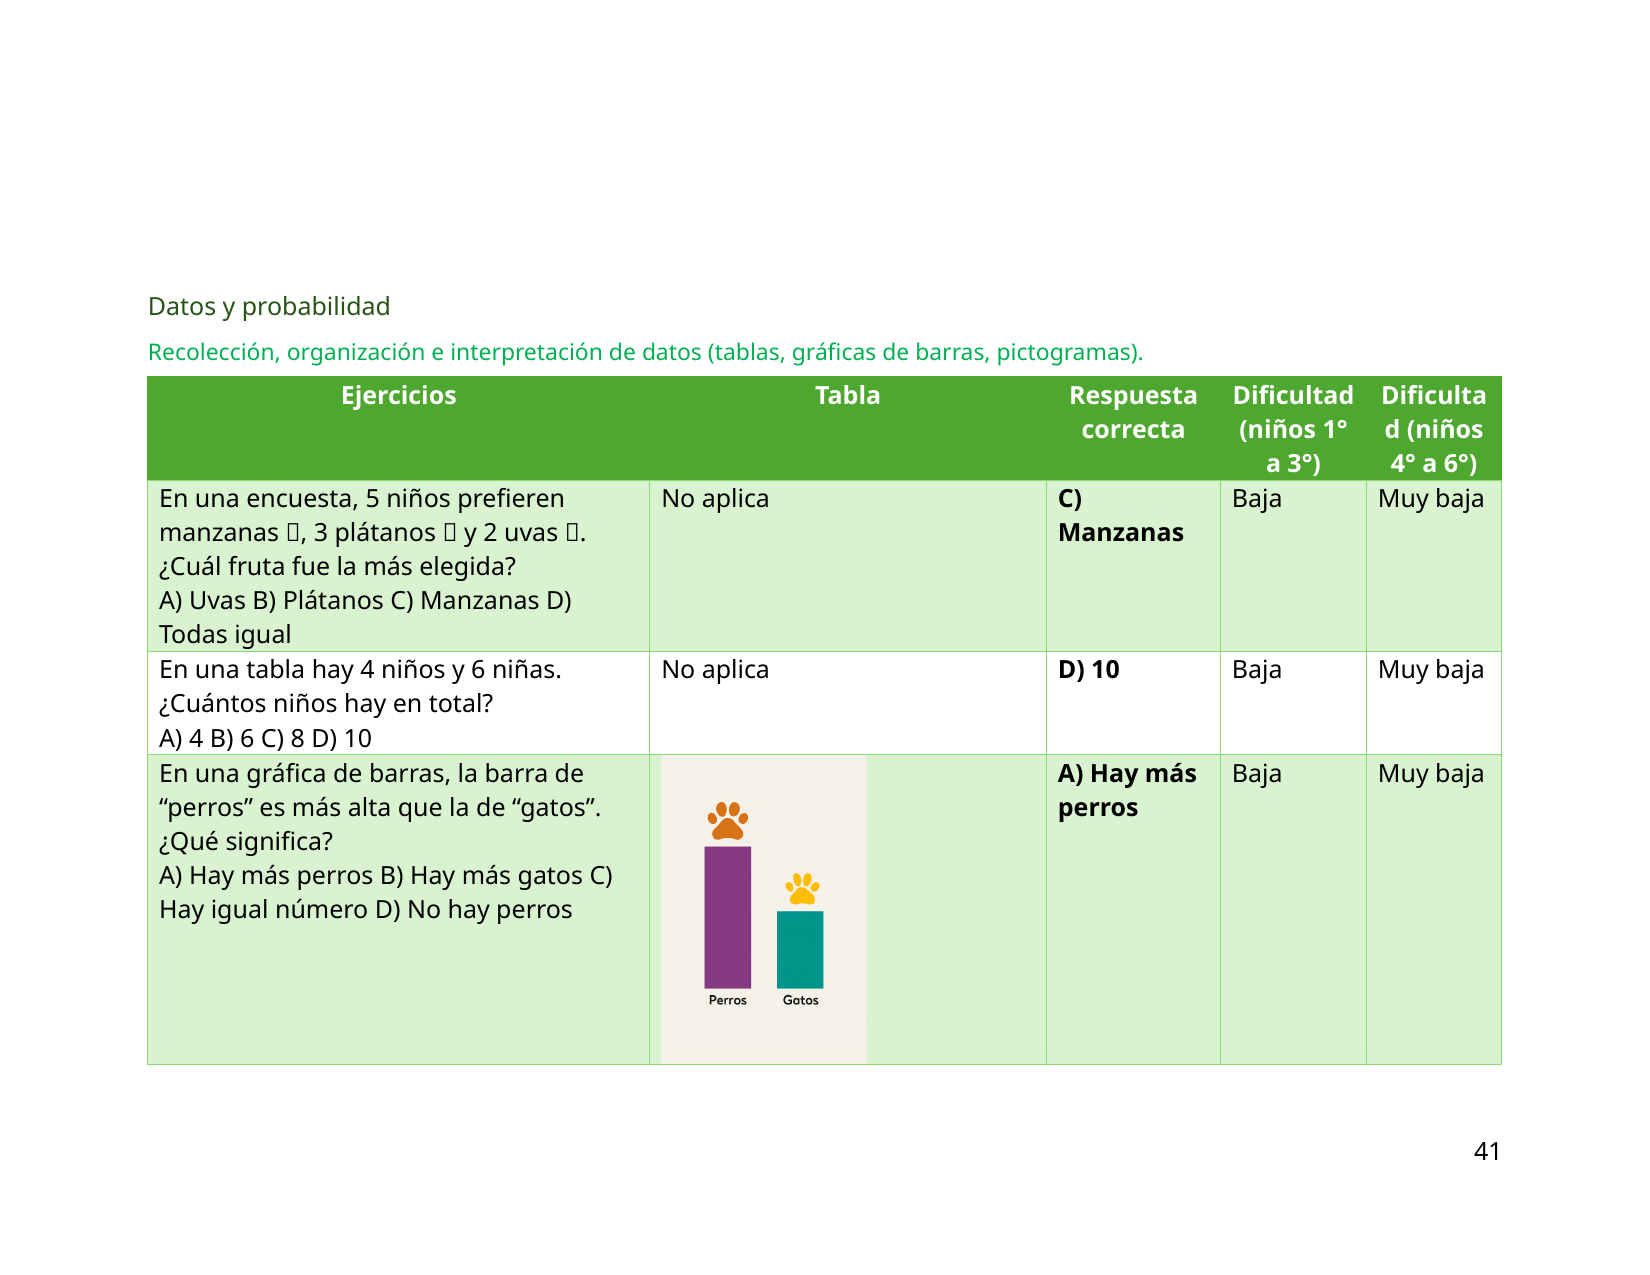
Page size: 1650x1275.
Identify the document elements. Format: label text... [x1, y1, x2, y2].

table_cell Muy baja [1367, 481, 1501, 651]
table_cell No aplica [650, 481, 1046, 651]
table_cell Muy baja [1367, 755, 1501, 1064]
subtitle Datos y probabilidad [148, 289, 1502, 323]
subtitle Recolección, organización e interpretación de datos (tablas, gráficas de barras, pictogramas). [148, 336, 1502, 368]
table_header Respuesta correcta [1047, 377, 1220, 480]
table_cell En una tabla hay 4 niños y 6 niñas. ¿Cuántos niños hay en total? A) 4 B) 6 C) 8 D) 10 [148, 652, 649, 754]
table_cell D) 10 [1047, 652, 1220, 754]
table_cell Muy baja [1367, 652, 1501, 754]
table_header Dificultad (niños 1° a 3°) [1221, 377, 1366, 480]
table_cell [867, 755, 1046, 1064]
table_cell Baja [1221, 755, 1366, 1064]
table_cell [650, 755, 661, 1064]
table_cell C) Manzanas [1047, 481, 1220, 651]
table_cell Baja [1221, 481, 1366, 651]
table_cell En una encuesta, 5 niños prefieren manzanas 🍎, 3 plátanos 🍌 y 2 uvas 🍇. ¿Cuál fruta fue la más elegida? A) Uvas B) Plátanos C) Manzanas D) Todas igual [148, 481, 649, 651]
picture [661, 755, 867, 1064]
table_header Tabla [650, 377, 1046, 480]
table_cell Baja [1221, 652, 1366, 754]
table_header Dificultad (niños 4° a 6°) [1367, 377, 1501, 480]
table_cell En una gráfica de barras, la barra de “perros” es más alta que la de “gatos”. ¿Qué significa? A) Hay más perros B) Hay más gatos C) Hay igual número D) No hay perros [148, 755, 649, 1064]
table_cell No aplica [650, 652, 1046, 754]
table_header Ejercicios [148, 377, 649, 480]
table_cell A) Hay más perros [1047, 755, 1220, 1064]
